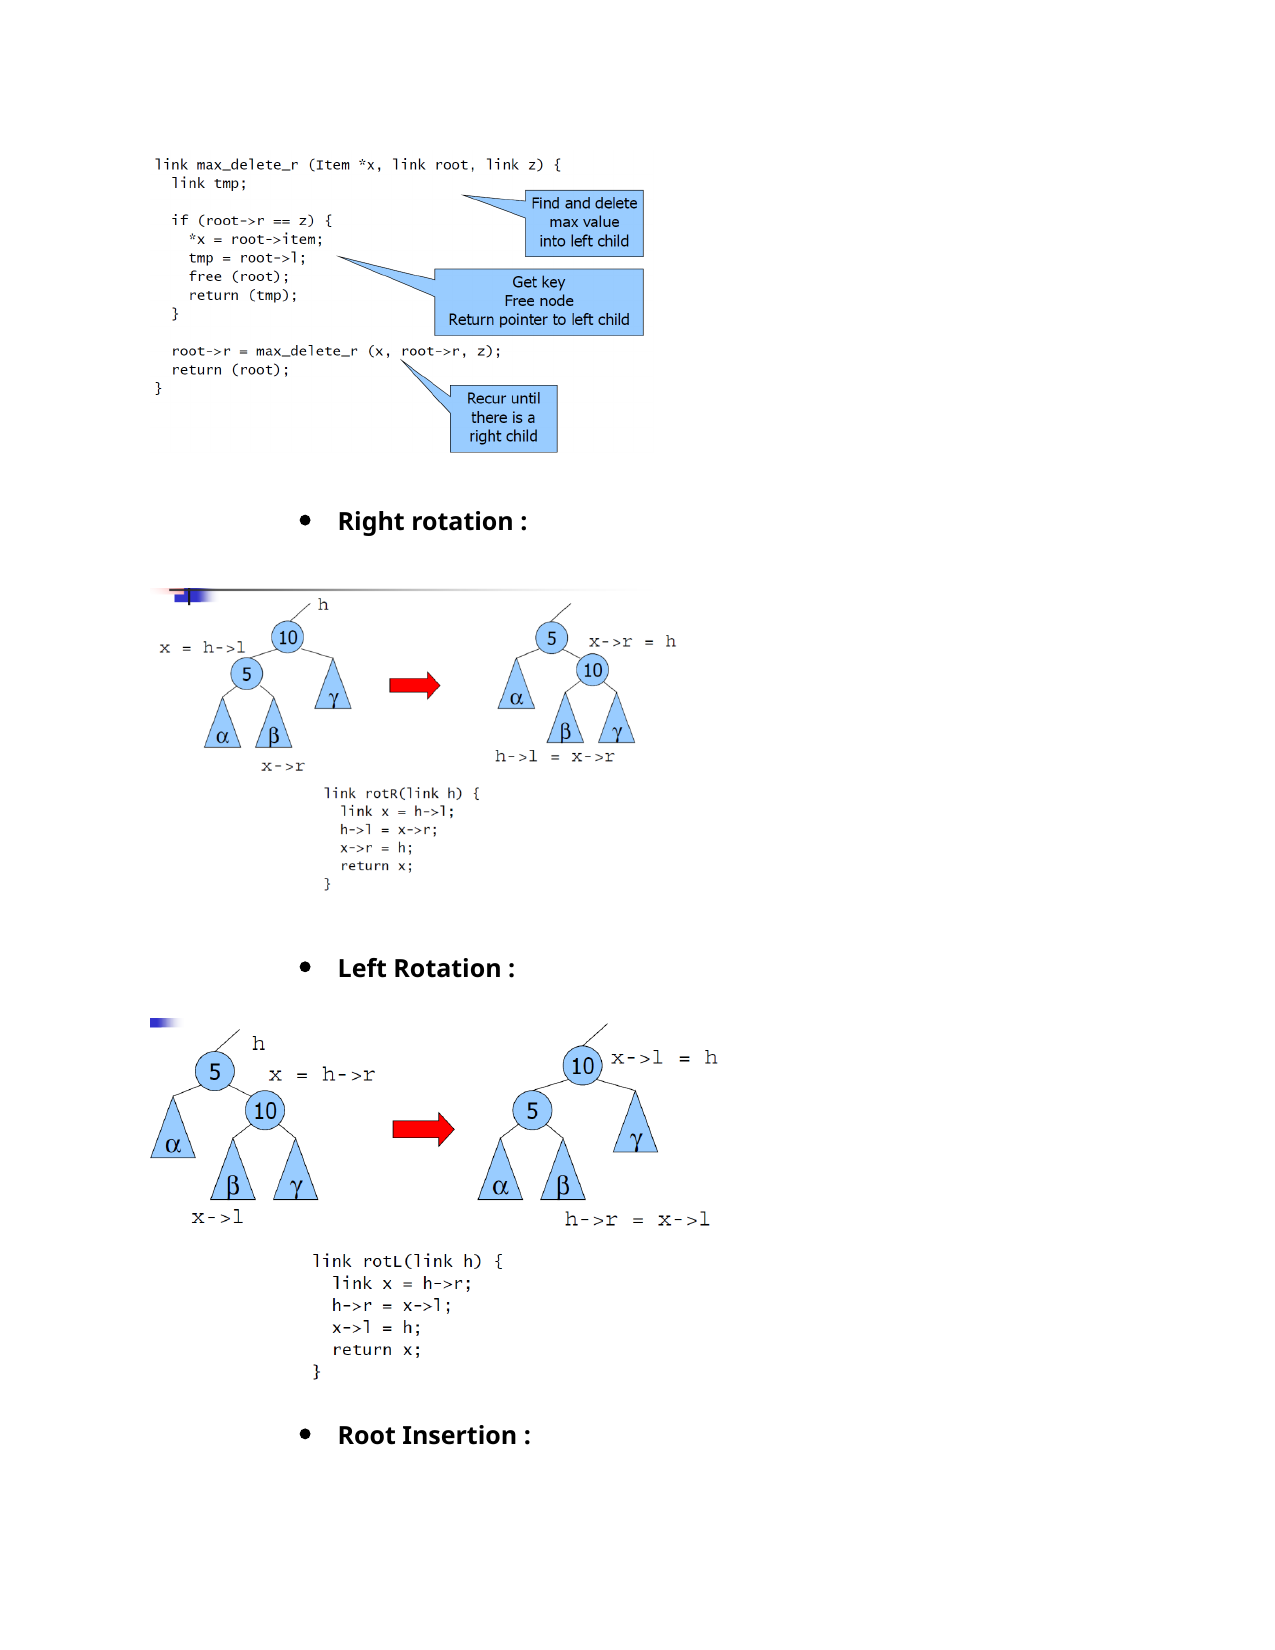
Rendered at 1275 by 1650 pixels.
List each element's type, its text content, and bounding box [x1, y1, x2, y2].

subtitle Right rotation : [300, 503, 1125, 538]
subtitle Left Rotation : [300, 950, 1125, 984]
subtitle Root Insertion : [300, 1417, 1125, 1451]
